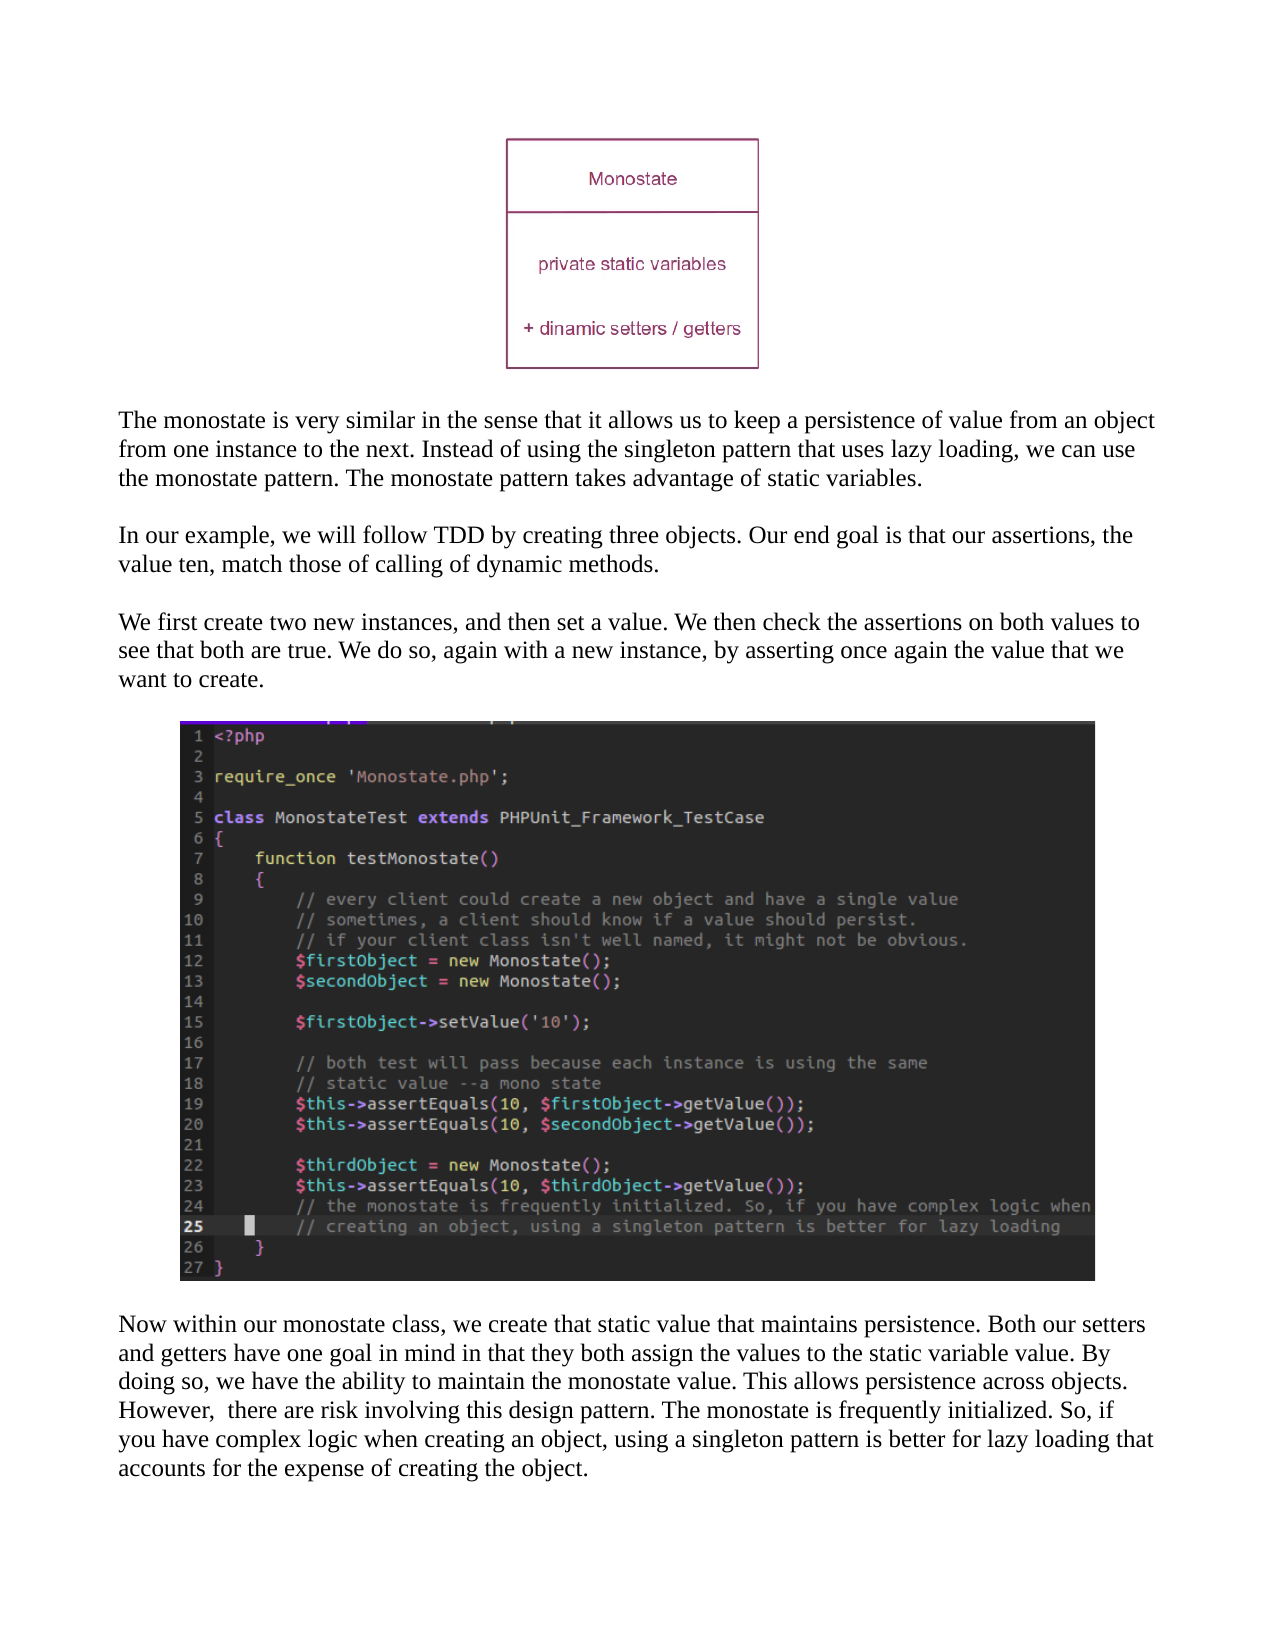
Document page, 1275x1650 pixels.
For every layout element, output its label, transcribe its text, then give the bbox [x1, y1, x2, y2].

text Now within our monostate class, we create that static value that maintains persistence. Both our setters and getters have one goal in mind in that they both assign the values to the static variable value. By doing so, we have the ability to maintain the monostate value. This allows persistence across objects. However, there are risk involving this design pattern. The monostate is frequently initialized. So, if you have complex logic when creating an object, using a singleton pattern is better for lazy loading that accounts for the expense of creating the object. [118, 1309, 1157, 1481]
text The monostate is very similar in the sense that it allows us to keep a persistence of value from an object from one instance to the next. Instead of using the singleton pattern that uses lazy loading, we can use the monostate pattern. The monostate pattern takes advantage of static variables. [118, 406, 1157, 492]
text In our example, we will follow TDD by creating three objects. Our end goal is that our assertions, the value ten, match those of calling of dynamic methods. [118, 521, 1157, 578]
text We first create two new instances, and then set a value. We then check the assertions on both values to see that both are true. We do so, again with a new instance, by asserting once again the value that we want to create. [118, 607, 1157, 693]
picture [495, 127, 769, 377]
picture [180, 721, 1096, 1281]
